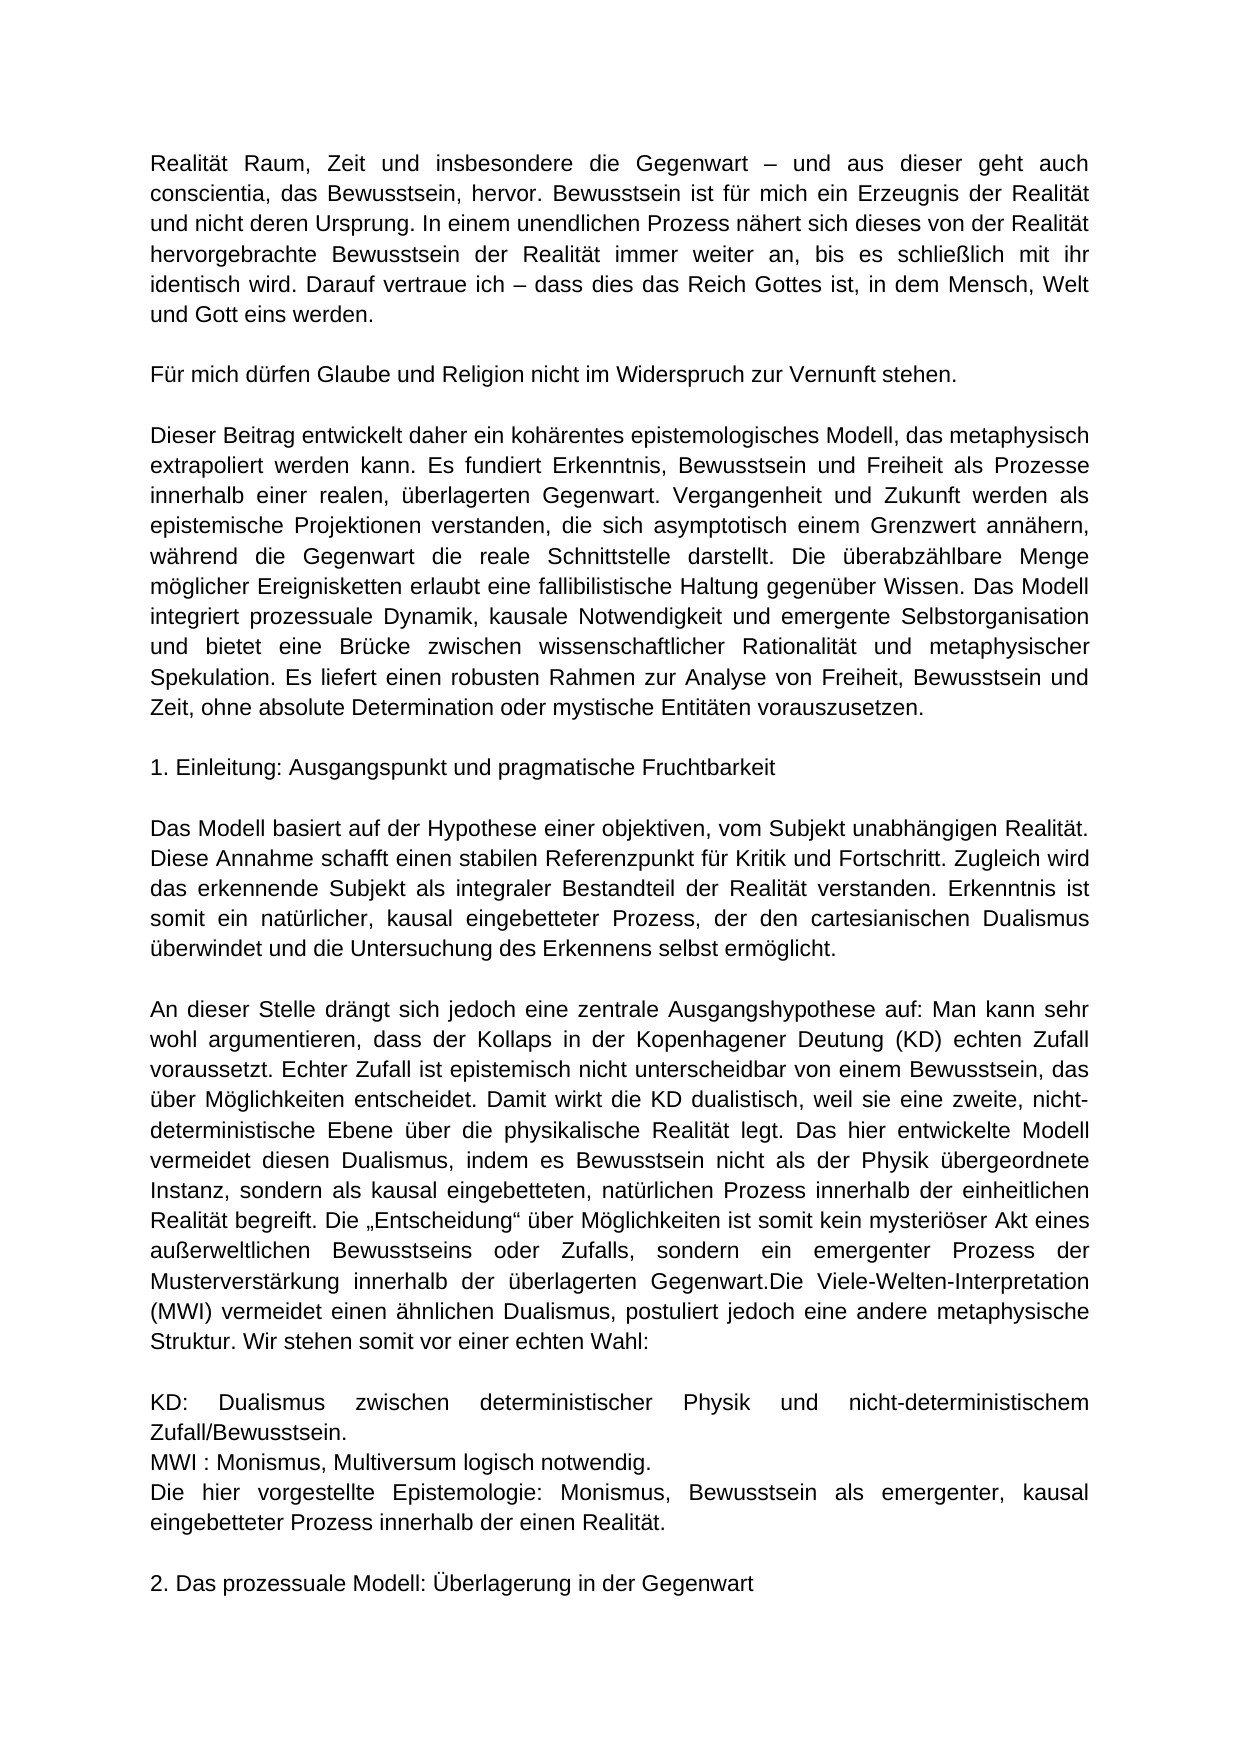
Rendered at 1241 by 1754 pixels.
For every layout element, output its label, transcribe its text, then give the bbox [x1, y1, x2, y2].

text Realität Raum, Zeit und insbesondere die Gegenwart – und aus dieser geht auch conscientia, das Bewusstsein, hervor. Bewusstsein ist für mich ein Erzeugnis der Realität und nicht deren Ursprung. In einem unendlichen Prozess nähert sich dieses von der Realität hervorgebrachte Bewusstsein der Realität immer weiter an, bis es schließlich mit ihr identisch wird. Darauf vertraue ich – dass dies das Reich Gottes ist, in dem Mensch, Welt und Gott eins werden. [150, 150, 1090, 327]
text Dieser Beitrag entwickelt daher ein kohärentes epistemologisches Modell, das metaphysisch extrapoliert werden kann. Es fundiert Erkenntnis, Bewusstsein und Freiheit als Prozesse innerhalb einer realen, überlagerten Gegenwart. Vergangenheit und Zukunft werden als epistemische Projektionen verstanden, die sich asymptotisch einem Grenzwert annähern, während die Gegenwart die reale Schnittstelle darstellt. Die überabzählbare Menge möglicher Ereignisketten erlaubt eine fallibilistische Haltung gegenüber Wissen. Das Modell integriert prozessuale Dynamik, kausale Notwendigkeit und emergente Selbstorganisation und bietet eine Brücke zwischen wissenschaftlicher Rationalität und metaphysischer Spekulation. Es liefert einen robusten Rahmen zur Analyse von Freiheit, Bewusstsein und Zeit, ohne absolute Determination oder mystische Entitäten vorauszusetzen. [150, 422, 1090, 720]
text An dieser Stelle drängt sich jedoch eine zentrale Ausgangshypothese auf: Man kann sehr wohl argumentieren, dass der Kollaps in der Kopenhagener Deutung (KD) echten Zufall voraussetzt. Echter Zufall ist epistemisch nicht unterscheidbar von einem Bewusstsein, das über Möglichkeiten entscheidet. Damit wirkt die KD dualistisch, weil sie eine zweite, nicht-deterministische Ebene über die physikalische Realität legt. Das hier entwickelte Modell vermeidet diesen Dualismus, indem es Bewusstsein nicht als der Physik übergeordnete Instanz, sondern als kausal eingebetteten, natürlichen Prozess innerhalb der einheitlichen Realität begreift. Die „Entscheidung“ über Möglichkeiten ist somit kein mysteriöser Akt eines außerweltlichen Bewusstseins oder Zufalls, sondern ein emergenter Prozess der Musterverstärkung innerhalb der überlagerten Gegenwart.Die Viele-Welten-Interpretation (MWI) vermeidet einen ähnlichen Dualismus, postuliert jedoch eine andere metaphysische Struktur. Wir stehen somit vor einer echten Wahl: [150, 996, 1090, 1354]
text Für mich dürfen Glaube und Religion nicht im Widerspruch zur Vernunft stehen. [150, 361, 1090, 388]
text Das Modell basiert auf der Hypothese einer objektiven, vom Subjekt unabhängigen Realität. Diese Annahme schafft einen stabilen Referenzpunkt für Kritik und Fortschritt. Zugleich wird das erkennende Subjekt als integraler Bestandteil der Realität verstanden. Erkenntnis ist somit ein natürlicher, kausal eingebetteter Prozess, der den cartesianischen Dualismus überwindet und die Untersuchung des Erkennens selbst ermöglicht. [150, 814, 1090, 962]
text KD: Dualismus zwischen deterministischer Physik und nicht-deterministischem Zufall/Bewusstsein. [150, 1388, 1090, 1445]
text 1. Einleitung: Ausgangspunkt und pragmatische Fruchtbarkeit [150, 754, 1090, 781]
text MWI : Monismus, Multiversum logisch notwendig. [150, 1449, 1090, 1475]
text Die hier vorgestellte Epistemologie: Monismus, Bewusstsein als emergenter, kausal eingebetteter Prozess innerhalb der einen Realität. [150, 1479, 1090, 1536]
text 2. Das prozessuale Modell: Überlagerung in der Gegenwart [150, 1570, 1090, 1596]
